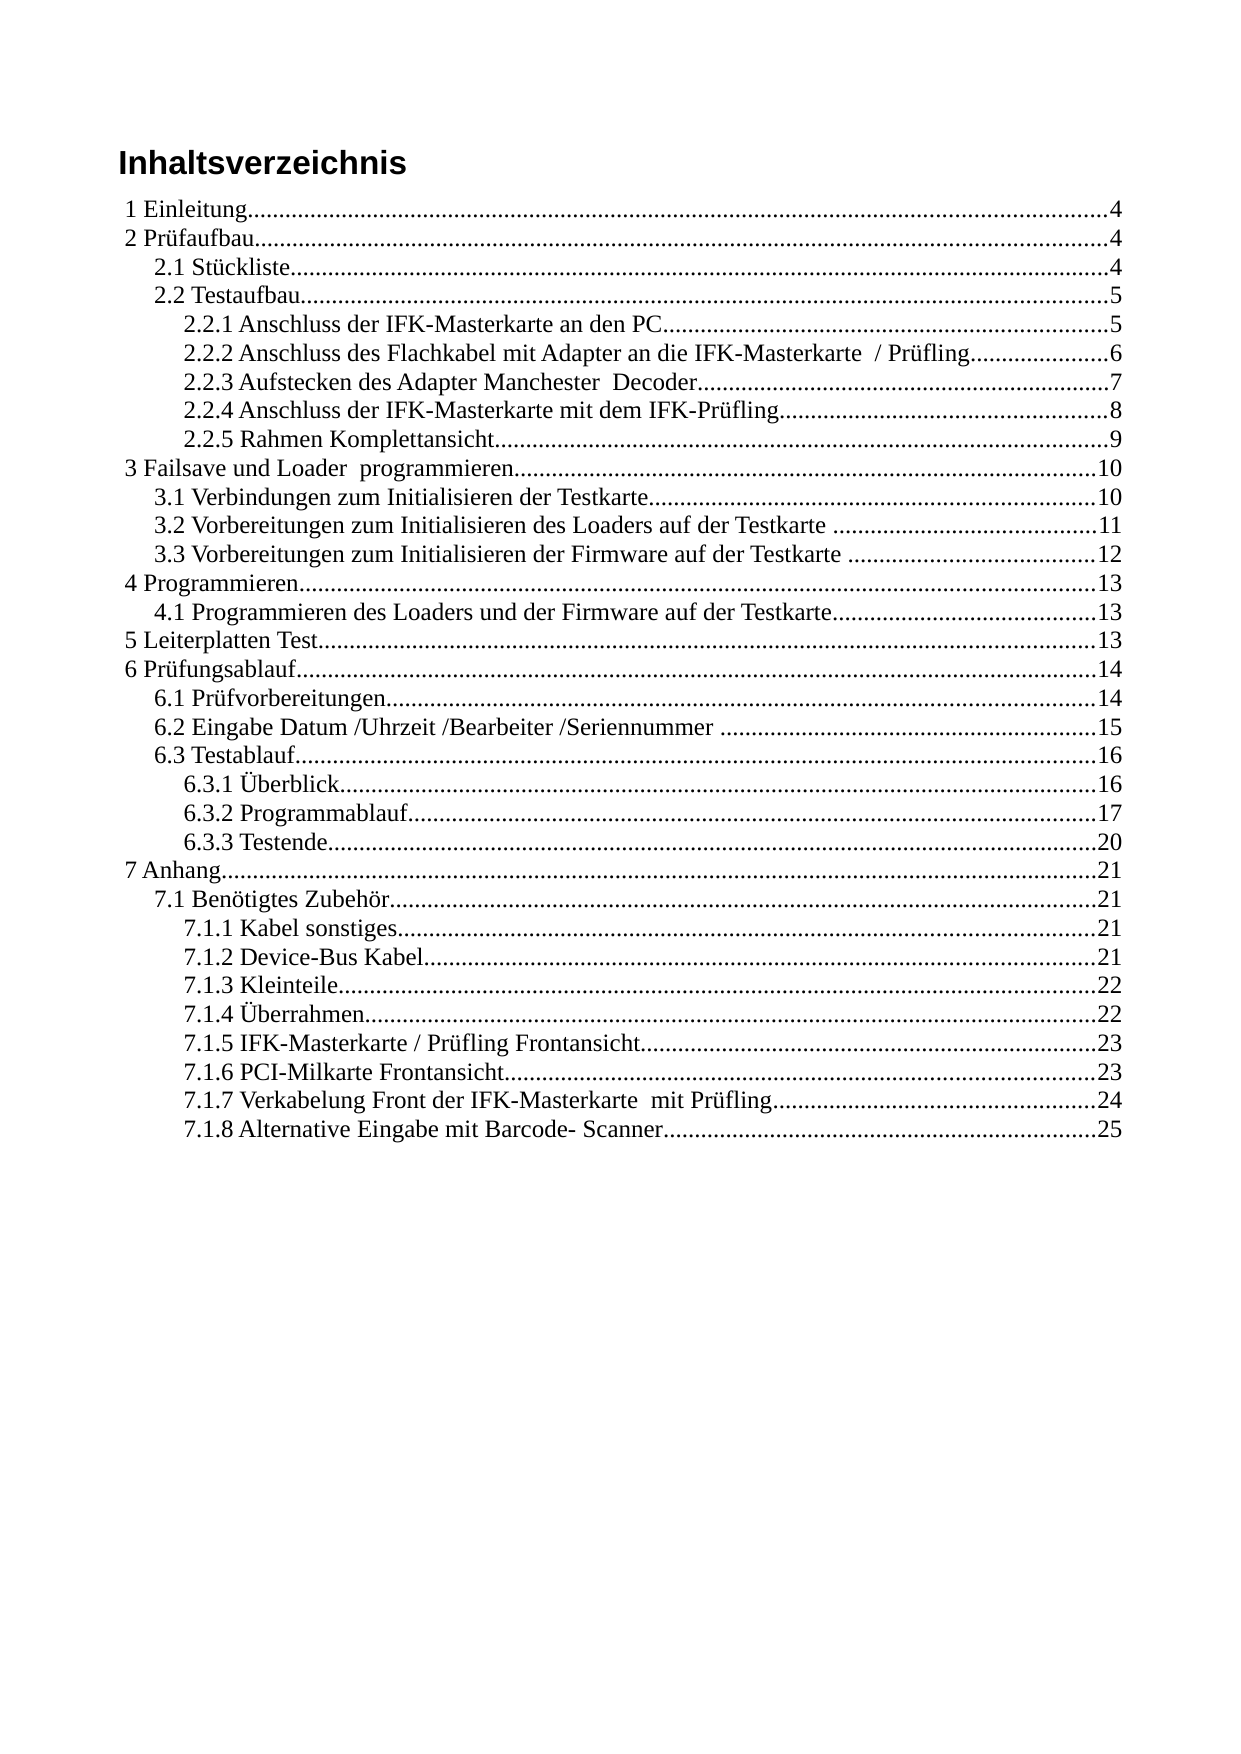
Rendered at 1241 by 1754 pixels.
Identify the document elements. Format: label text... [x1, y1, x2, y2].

text 7.1.4 Überrahmen 22 [177, 999, 1122, 1028]
text 2.2.1 Anschluss der IFK-Masterkarte an den PC 5 [177, 309, 1122, 338]
text 7.1.6 PCI-Milkarte Frontansicht 23 [177, 1057, 1122, 1085]
text 7.1.2 Device-Bus Kabel 21 [177, 942, 1122, 970]
text 2.2.4 Anschluss der IFK-Masterkarte mit dem IFK-Prüfling 8 [177, 395, 1122, 424]
text 3 Failsave und Loader programmieren 10 [118, 453, 1122, 482]
text 7.1.8 Alternative Eingabe mit Barcode- Scanner 25 [177, 1114, 1122, 1143]
text 7.1.3 Kleinteile 22 [177, 970, 1122, 999]
text 6.3.3 Testende 20 [177, 827, 1122, 855]
text 3.3 Vorbereitungen zum Initialisieren der Firmware auf der Testkarte 12 [148, 539, 1122, 568]
text 4.1 Programmieren des Loaders und der Firmware auf der Testkarte 13 [148, 597, 1122, 625]
text 2.1 Stückliste 4 [148, 252, 1122, 280]
text 7.1.7 Verkabelung Front der IFK-Masterkarte mit Prüfling 24 [177, 1085, 1122, 1114]
text 4 Programmieren 13 [118, 568, 1122, 597]
text 1 Einleitung 4 [118, 194, 1122, 223]
text 5 Leiterplatten Test 13 [118, 625, 1122, 654]
text 7.1.5 IFK-Masterkarte / Prüfling Frontansicht 23 [177, 1028, 1122, 1057]
text 6.2 Eingabe Datum /Uhrzeit /Bearbeiter /Seriennummer 15 [148, 712, 1122, 740]
text 6.3.1 Überblick 16 [177, 769, 1122, 798]
text 3.1 Verbindungen zum Initialisieren der Testkarte 10 [148, 482, 1122, 510]
text 2.2.3 Aufstecken des Adapter Manchester Decoder 7 [177, 367, 1122, 395]
text 2.2.2 Anschluss des Flachkabel mit Adapter an die IFK-Masterkarte / Prüfling 6 [177, 338, 1122, 367]
text 6.3 Testablauf 16 [148, 740, 1122, 769]
text 7.1 Benötigtes Zubehör 21 [148, 884, 1122, 913]
text 6.1 Prüfvorbereitungen 14 [148, 683, 1122, 712]
text 7 Anhang 21 [118, 855, 1122, 884]
text 3.2 Vorbereitungen zum Initialisieren des Loaders auf der Testkarte 11 [148, 510, 1122, 539]
text 7.1.1 Kabel sonstiges 21 [177, 913, 1122, 942]
text 2 Prüfaufbau 4 [118, 223, 1122, 252]
text 6.3.2 Programmablauf 17 [177, 798, 1122, 827]
subtitle Inhaltsverzeichnis [118, 143, 1122, 182]
text 2.2 Testaufbau 5 [148, 280, 1122, 309]
text 2.2.5 Rahmen Komplettansicht 9 [177, 424, 1122, 453]
text 6 Prüfungsablauf 14 [118, 654, 1122, 683]
